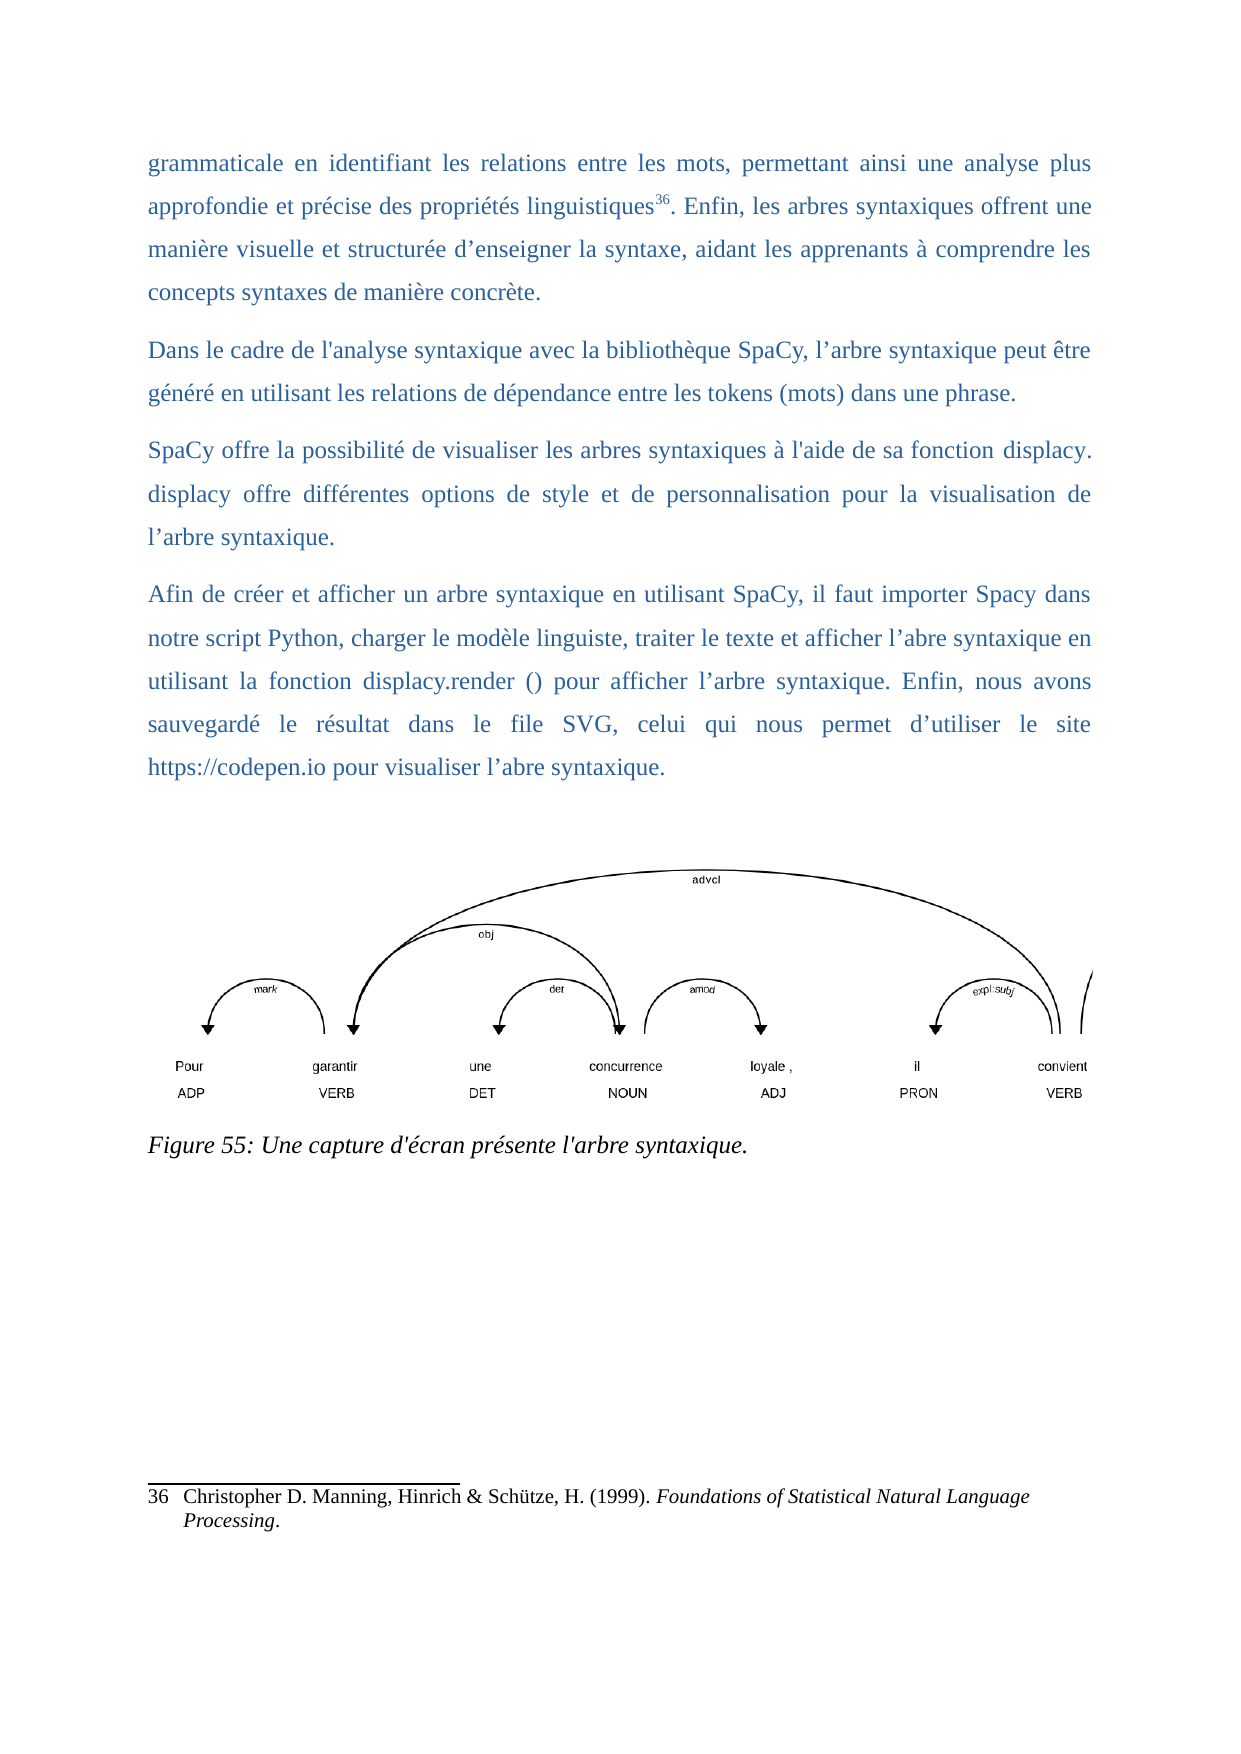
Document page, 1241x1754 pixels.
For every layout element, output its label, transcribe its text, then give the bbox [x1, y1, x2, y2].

text Figure 49: Une capture d'écran présente l'arbre syntaxique. [148, 1131, 1092, 1159]
picture [147, 822, 1093, 1131]
text SpaCy offre la possibilité de visualiser les arbres syntaxiques à l'aide de sa fonction displacy. displacy offre différentes options de style et de personnalisation pour la visualisation de l’arbre syntaxique. [148, 436, 1092, 551]
text Dans le cadre de l'analyse syntaxique avec la bibliothèque SpaCy, l’arbre syntaxique peut être généré en utilisant les relations de dépendance entre les tokens (mots) dans une phrase. [148, 335, 1092, 407]
text Christopher D. Manning, Hinrich & Schütze, H. (1999). Foundations of Statistical Natural Language Processing. [148, 1484, 1092, 1532]
text Afin de créer et afficher un arbre syntaxique en utilisant SpaCy, il faut importer Spacy dans notre script Python, charger le modèle linguiste, traiter le texte et afficher l’abre syntaxique en utilisant la fonction displacy.render () pour afficher l’arbre syntaxique. Enfin, nous avons sauvegardé le résultat dans le file SVG, celui qui nous permet d’utiliser le site https://codepen.io pour visualiser l’abre syntaxique. [148, 579, 1092, 781]
text grammaticale en identifiant les relations entre les mots, permettant ainsi une analyse plus approfondie et précise des propriétés linguistiques. Enfin, les arbres syntaxiques offrent une manière visuelle et structurée d’enseigner la syntaxe, aidant les apprenants à comprendre les concepts syntaxes de manière concrète. [148, 148, 1092, 306]
